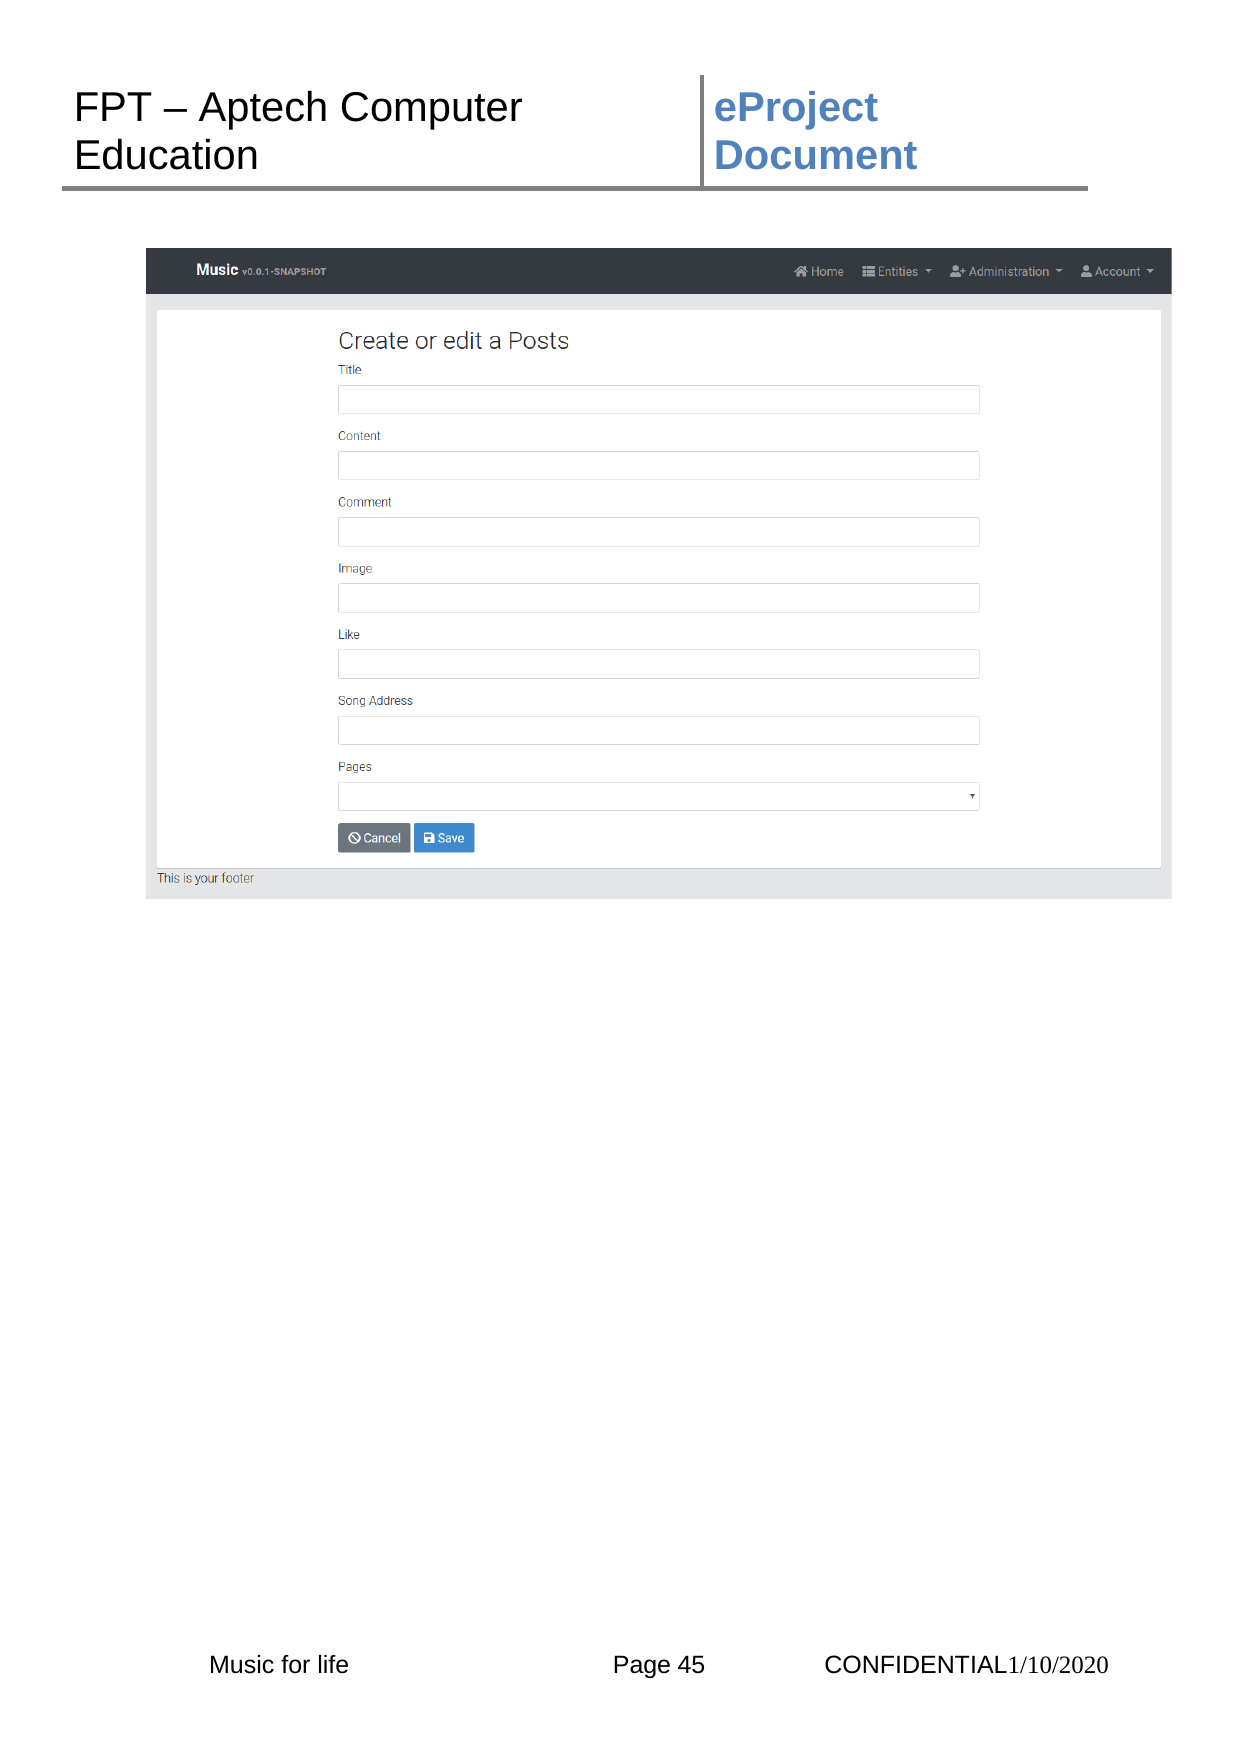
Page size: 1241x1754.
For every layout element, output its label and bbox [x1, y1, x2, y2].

picture [146, 248, 1172, 899]
